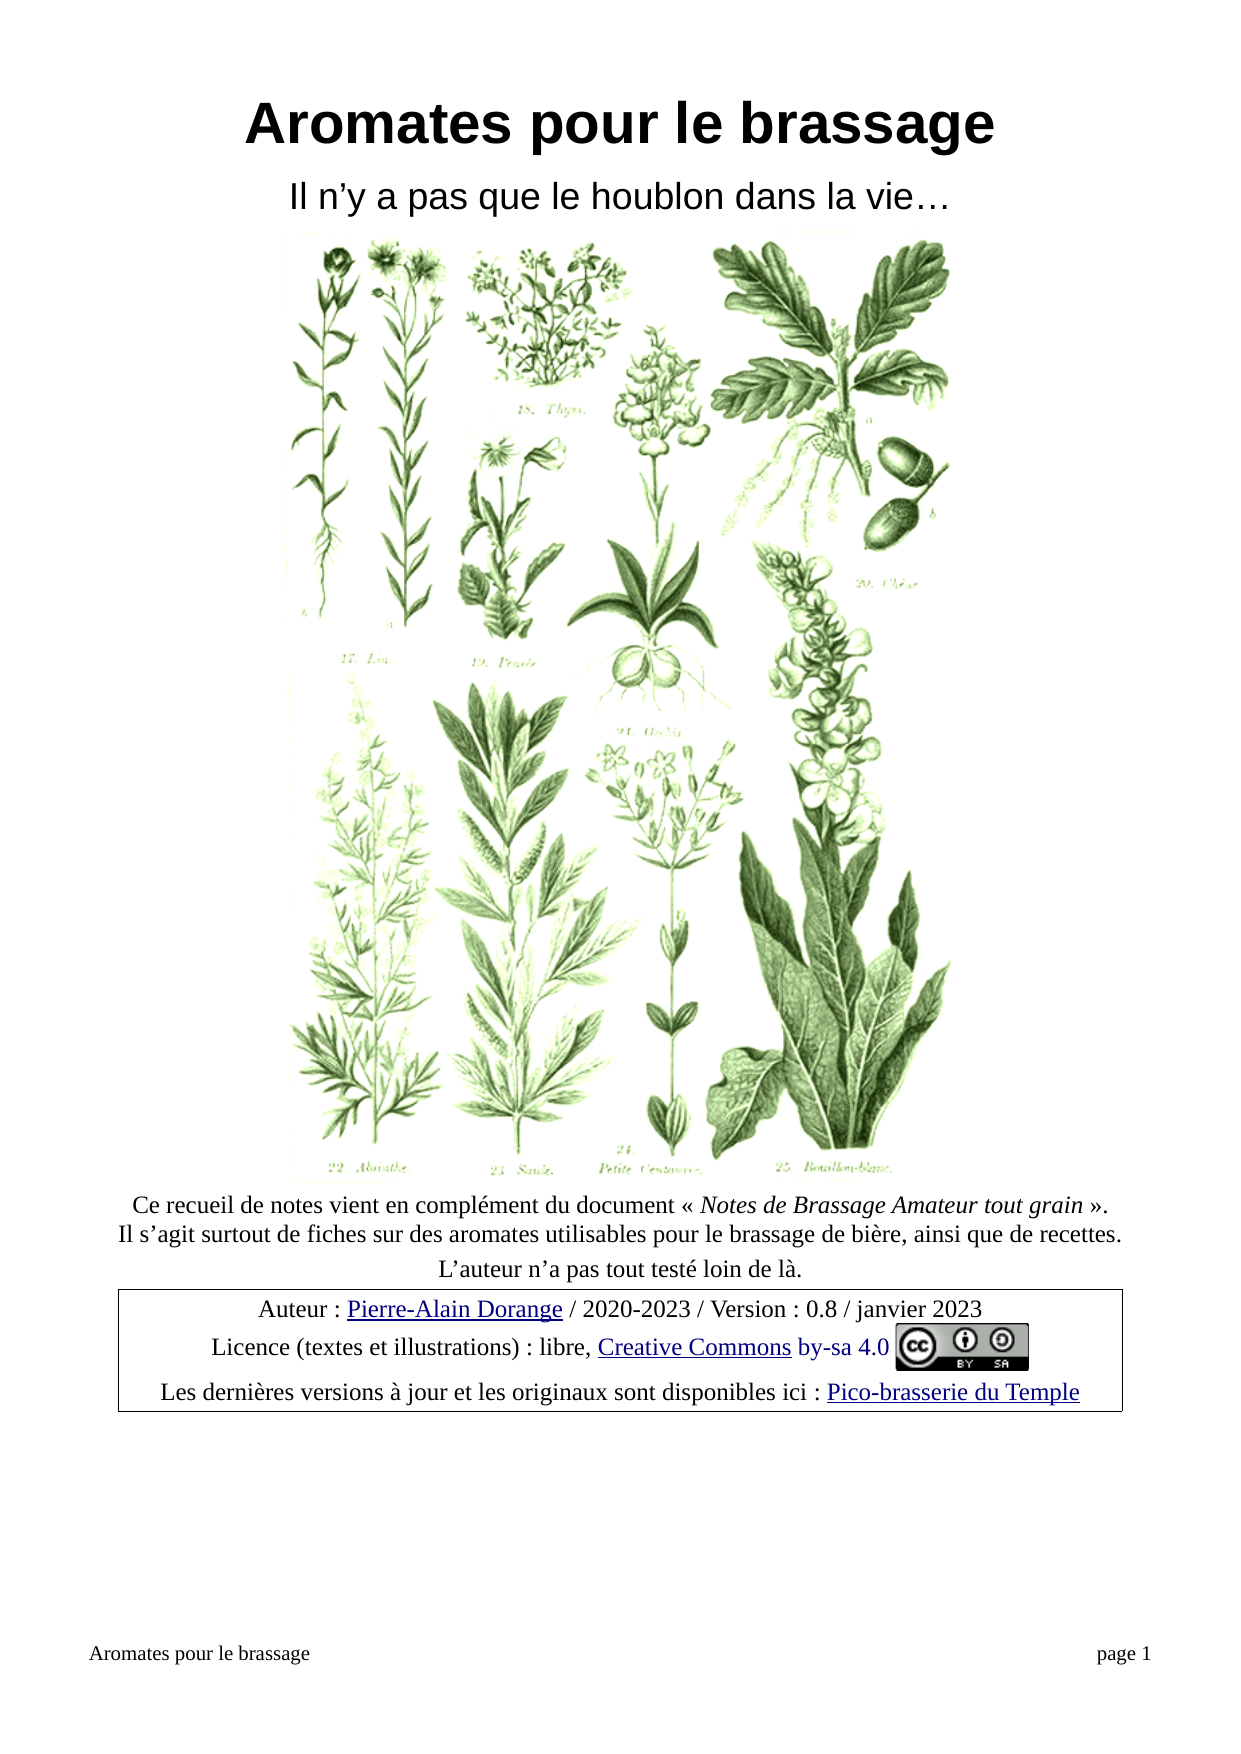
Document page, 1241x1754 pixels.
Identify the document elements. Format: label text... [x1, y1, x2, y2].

text L’auteur n’a pas tout testé loin de là. [88, 1254, 1152, 1283]
picture [895, 1323, 1029, 1371]
table_header Auteur : Pierre-Alain Dorange / 2020-2023 / Version : 0.8 / janvier 2023 Licence (textes et illustrations) : libre, Creative Commons by-sa 4.0 Les dernières versions à jour et les originaux sont disponibles ici : Pico-brasserie du Temple [119, 1290, 1122, 1411]
subtitle Il n’y a pas que le houblon dans la vie… [88, 174, 1152, 217]
text Ce recueil de notes vient en complément du document « Notes de Brassage Amateur tout grain ». Il s’agit surtout de fiches sur des aromates utilisables pour le brassage de bière, ainsi que de recettes. [88, 1191, 1152, 1248]
title Aromates pour le brassage [88, 88, 1152, 156]
